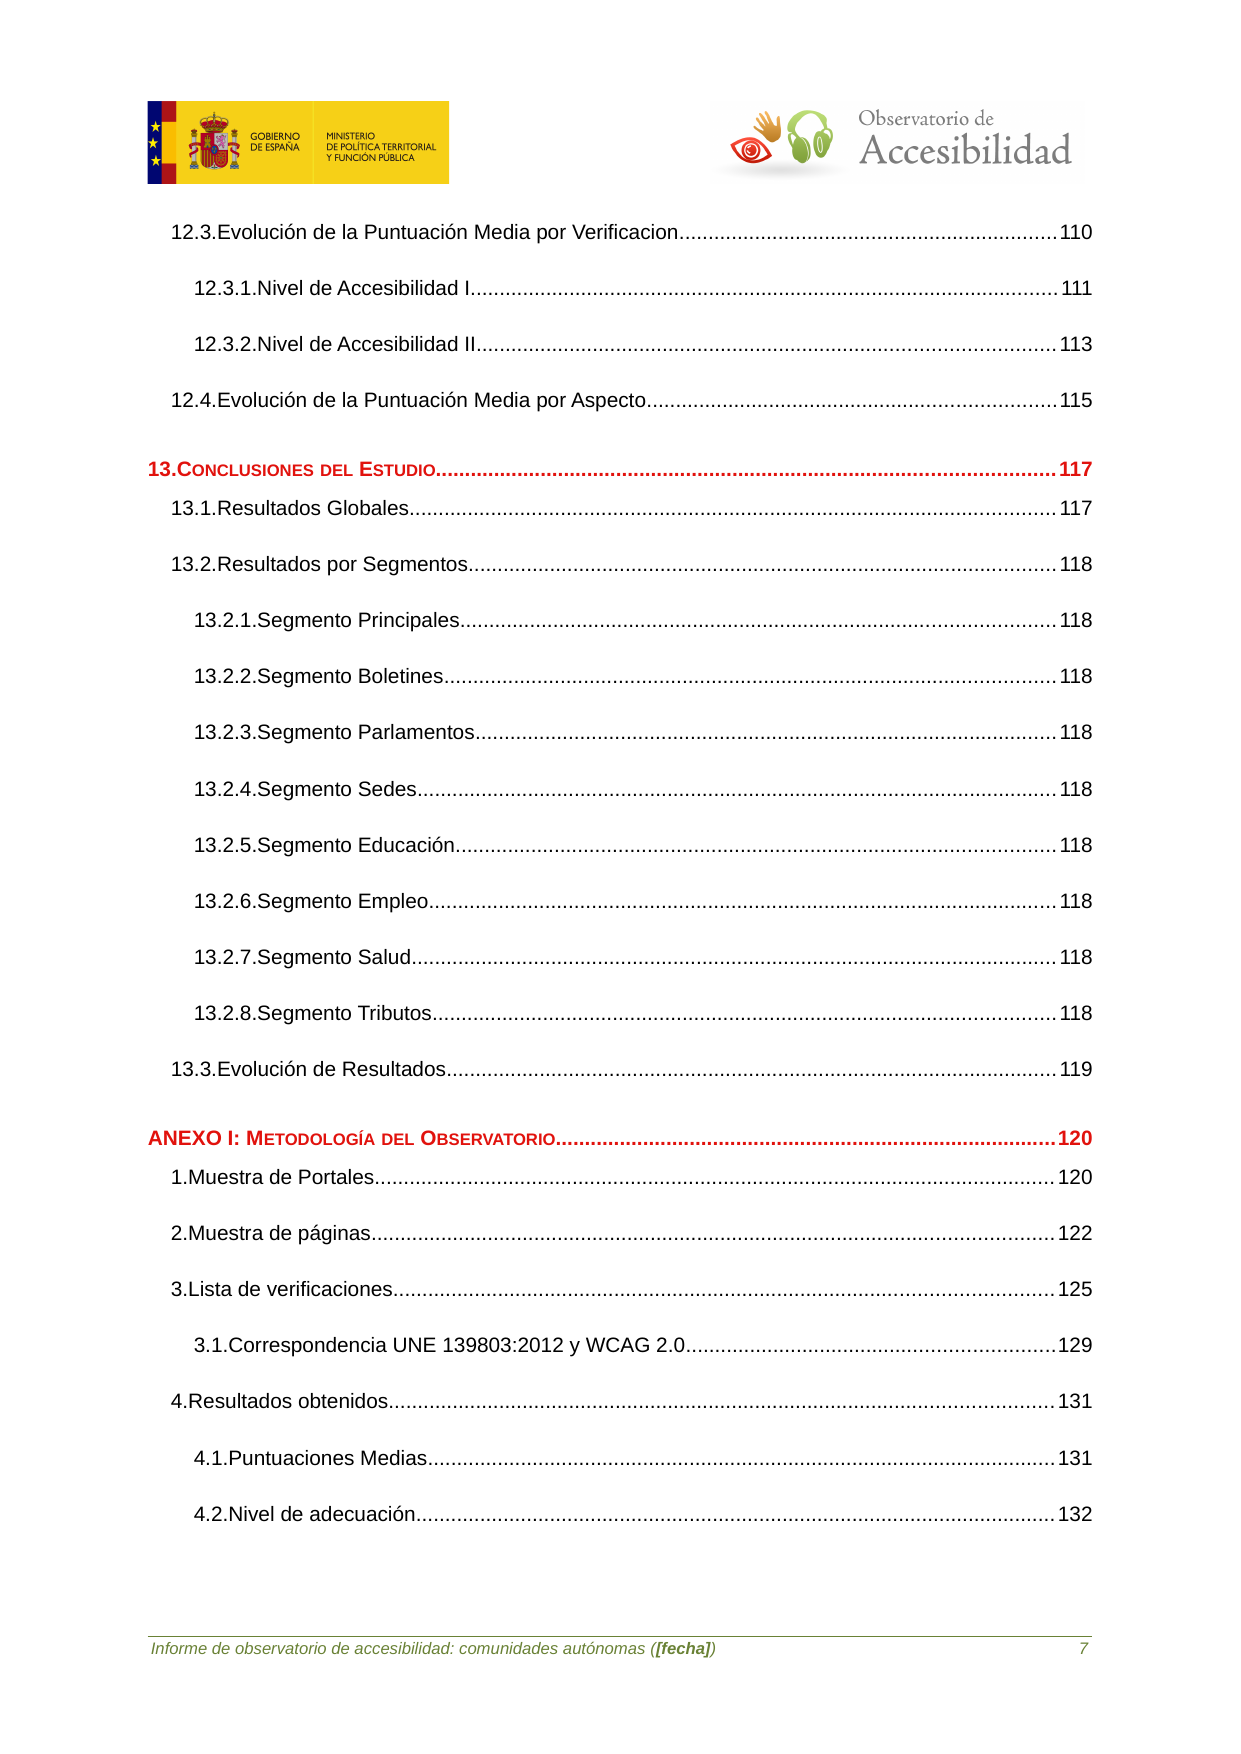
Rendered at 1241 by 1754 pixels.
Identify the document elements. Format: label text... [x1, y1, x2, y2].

text 4.1.Puntuaciones Medias 131 [193, 1445, 1092, 1469]
text 13.Conclusiones del Estudio 117 [148, 457, 1092, 481]
text 3.Lista de verificaciones 125 [171, 1277, 1092, 1301]
text 13.1.Resultados Globales 117 [171, 496, 1092, 519]
text 2.Muestra de páginas 122 [171, 1221, 1092, 1245]
text 4.Resultados obtenidos 131 [171, 1389, 1092, 1413]
text 12.4.Evolución de la Puntuación Media por Aspecto 115 [171, 388, 1092, 412]
text 13.2.1.Segmento Principales 118 [193, 608, 1092, 632]
text 13.2.5.Segmento Educación 118 [193, 832, 1092, 856]
text 13.2.4.Segmento Sedes 118 [193, 776, 1092, 800]
text 4.2.Nivel de adecuación 132 [193, 1501, 1092, 1525]
text 13.3.Evolución de Resultados 119 [171, 1057, 1092, 1081]
text 1.Muestra de Portales 120 [171, 1164, 1092, 1188]
text 12.3.Evolución de la Puntuación Media por Verificacion 110 [171, 220, 1092, 244]
text 13.2.3.Segmento Parlamentos 118 [193, 720, 1092, 744]
text ANEXO I: Metodología del Observatorio 120 [148, 1126, 1092, 1150]
text 13.2.6.Segmento Empleo 118 [193, 889, 1092, 913]
text 13.2.8.Segmento Tributos 118 [193, 1001, 1092, 1025]
text 12.3.2.Nivel de Accesibilidad II 113 [193, 332, 1092, 356]
text 13.2.7.Segmento Salud 118 [193, 945, 1092, 969]
picture [147, 101, 450, 184]
picture [710, 101, 1086, 184]
text 12.3.1.Nivel de Accesibilidad I 111 [193, 276, 1092, 300]
text 13.2.2.Segmento Boletines 118 [193, 664, 1092, 688]
text 3.1.Correspondencia UNE 139803:2012 y WCAG 2.0 129 [193, 1333, 1092, 1357]
text 13.2.Resultados por Segmentos 118 [171, 552, 1092, 576]
